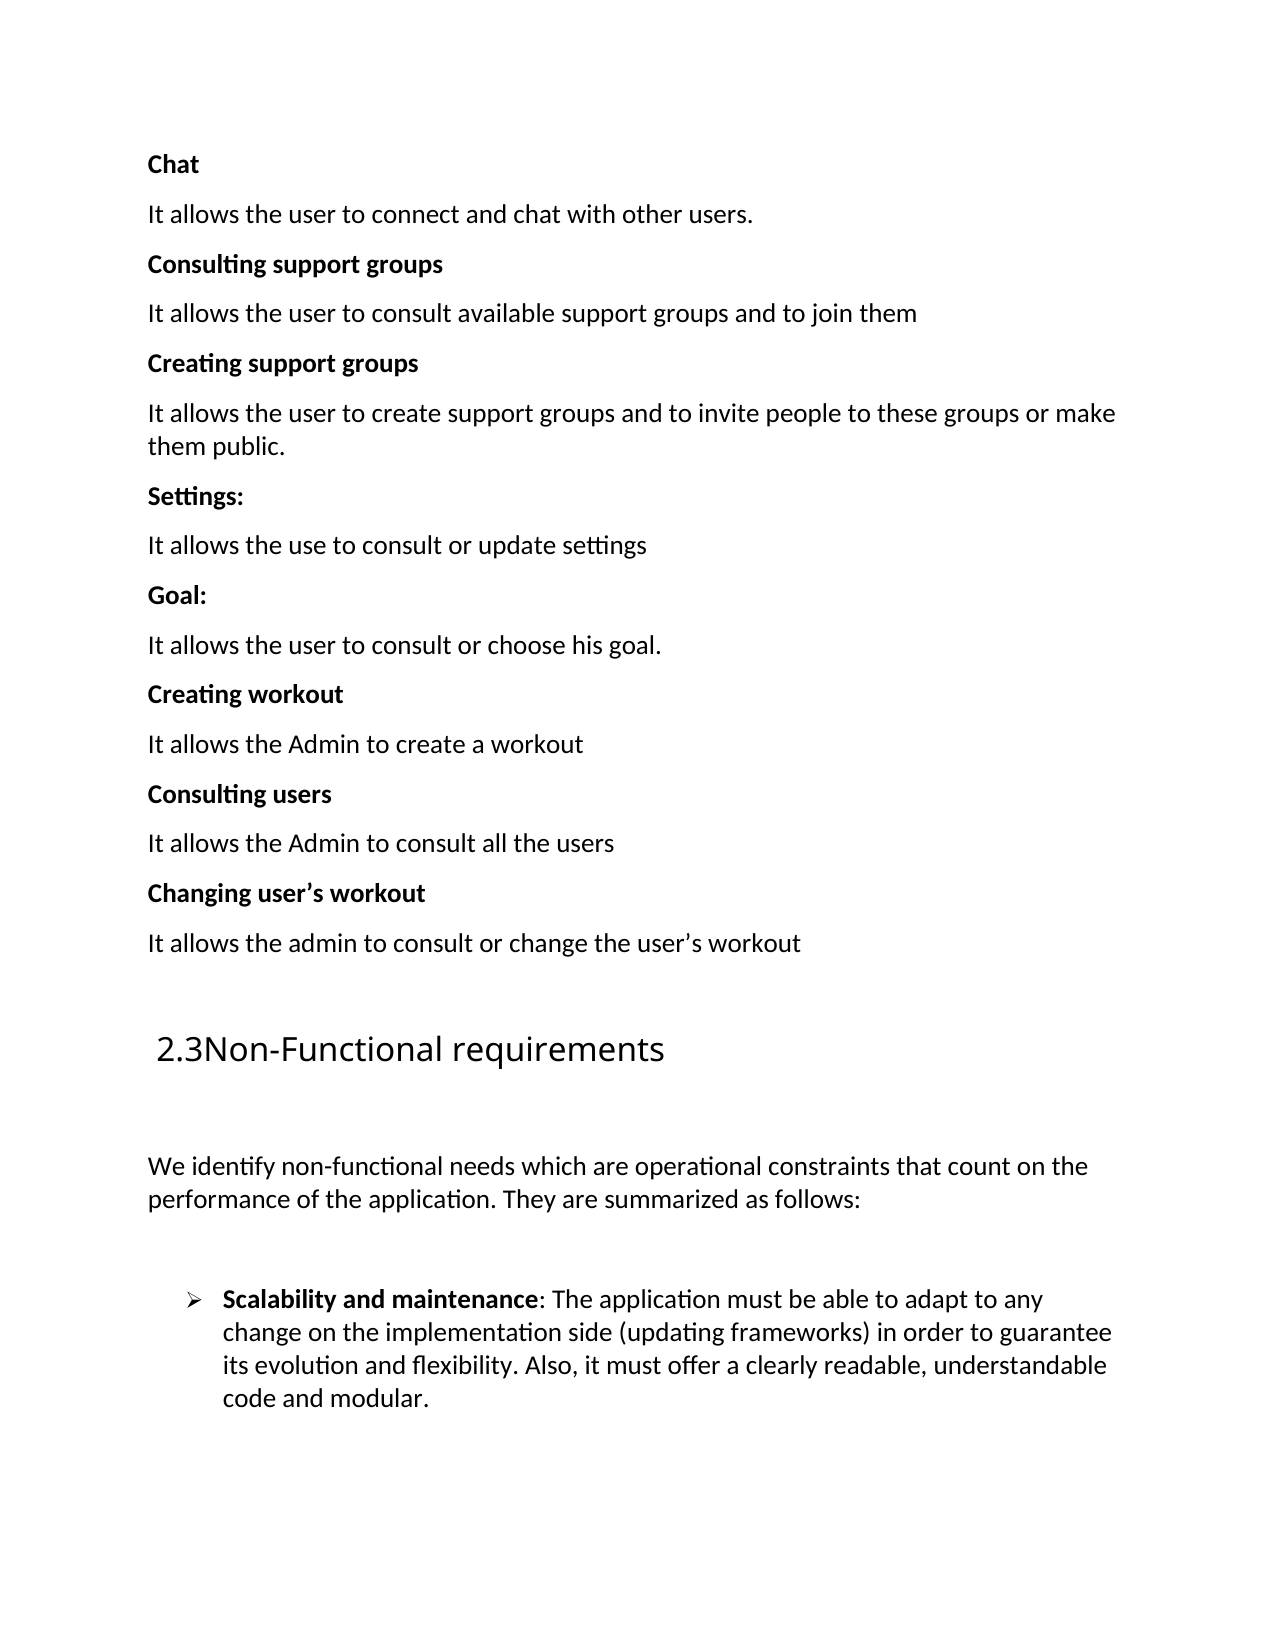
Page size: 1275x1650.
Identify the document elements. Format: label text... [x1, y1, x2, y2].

text It allows the user to create support groups and to invite people to these groups or make them public. [148, 396, 1127, 462]
text It allows the Admin to create a workout [148, 727, 1127, 760]
text Consulting support groups [148, 247, 1127, 280]
text We identify non-functional needs which are operational constraints that count on the performance of the application. They are summarized as follows: [148, 1149, 1127, 1216]
text It allows the use to consult or update settings [148, 528, 1127, 561]
text Changing user’s workout [148, 876, 1127, 909]
text 2.3Non-Functional requirements [148, 1025, 1127, 1071]
text Settings: [148, 479, 1127, 512]
text Creating workout [148, 677, 1127, 711]
text It allows the user to consult or choose his goal. [148, 628, 1127, 661]
list Scalability and maintenance: The application must be able to adapt to any change on the implementation side (updating frameworks) in order to guarantee its evolution and flexibility. Also, it must offer a clearly readable, understandable code and modular. [185, 1282, 1127, 1414]
text Consulting users [148, 777, 1127, 810]
text Goal: [148, 578, 1127, 611]
text It allows the user to consult available support groups and to join them [148, 297, 1127, 330]
text Chat [148, 148, 1127, 181]
text It allows the admin to consult or change the user’s workout [148, 926, 1127, 959]
text Creating support groups [148, 346, 1127, 379]
text It allows the user to connect and chat with other users. [148, 197, 1127, 230]
text It allows the Admin to consult all the users [148, 827, 1127, 859]
